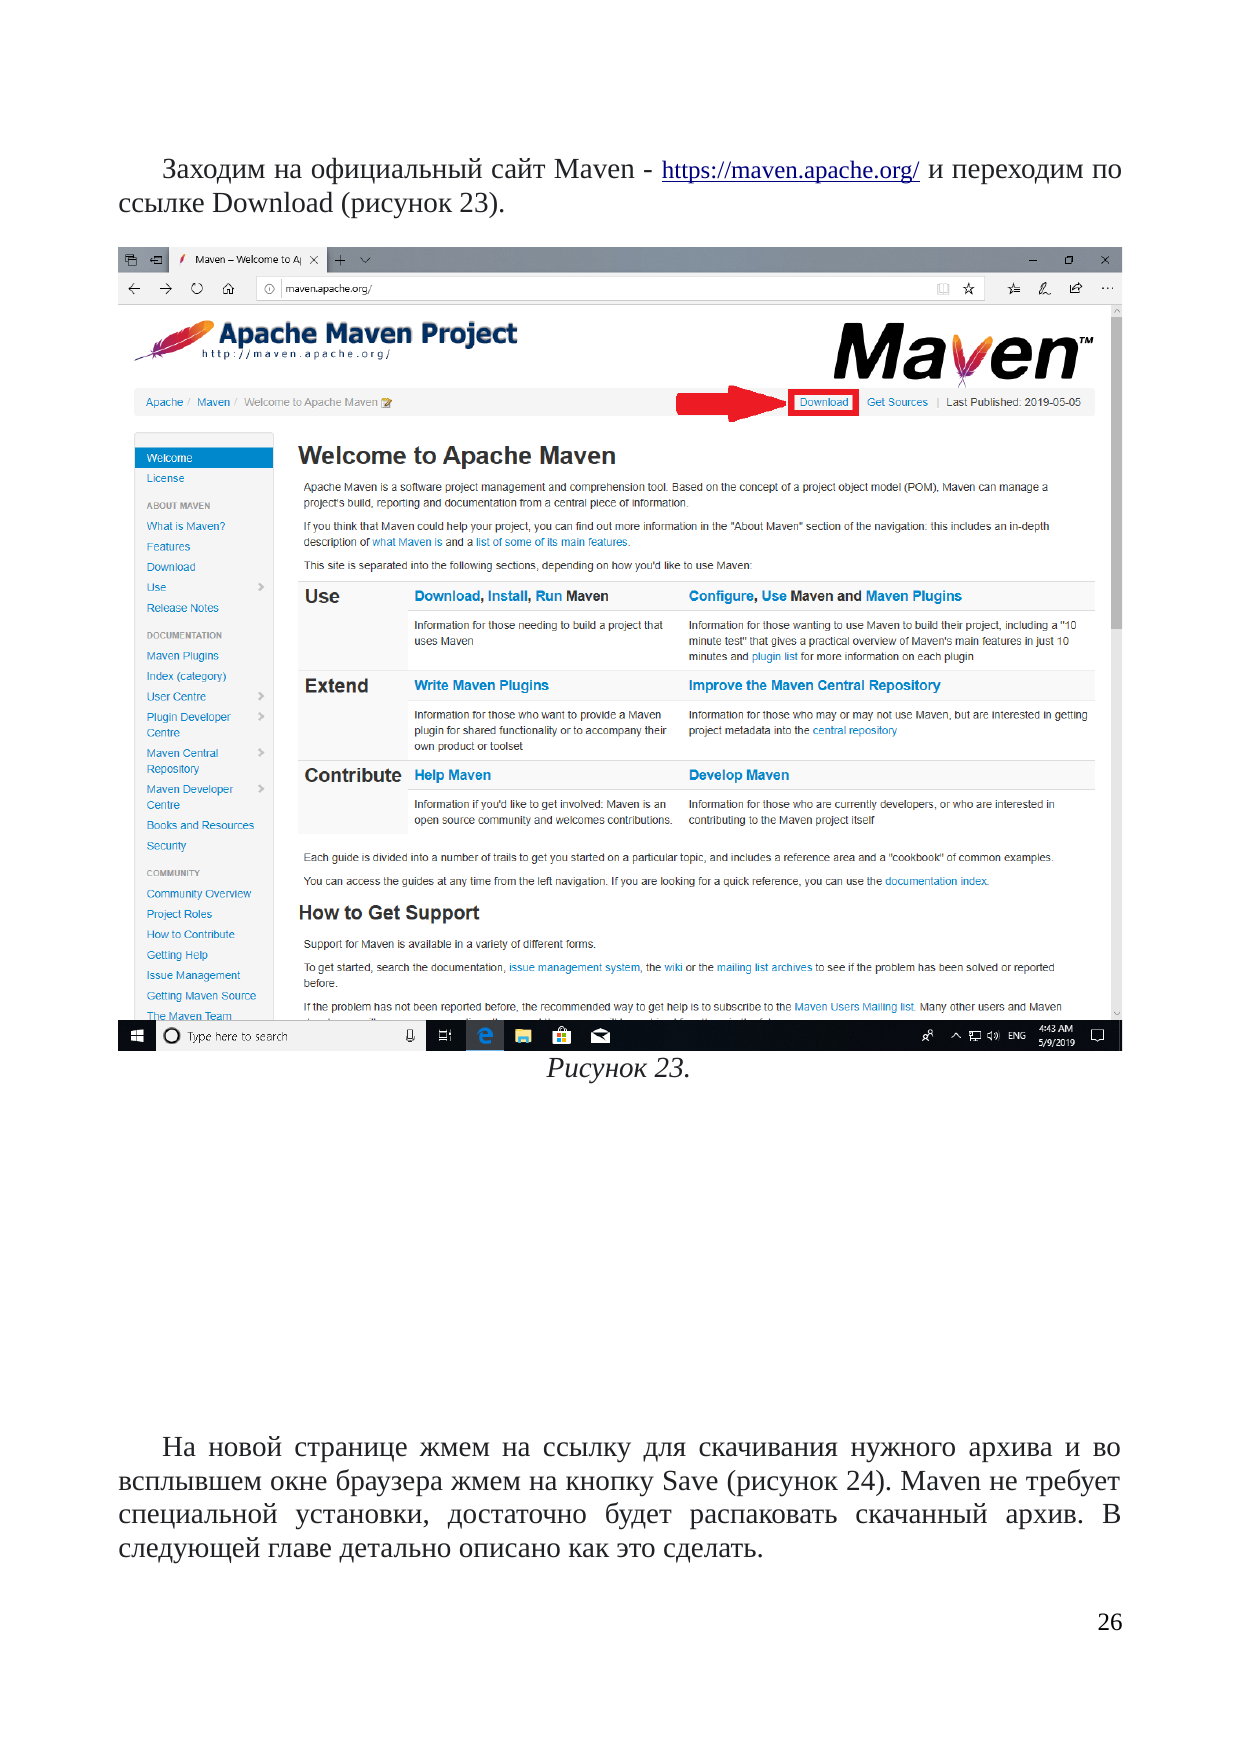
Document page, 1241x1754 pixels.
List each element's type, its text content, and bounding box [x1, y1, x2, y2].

text Заходим на официальный сайт Maven - https://maven.apache.org/ и переходим по ссылке Download (рисунок 23). [118, 152, 1122, 219]
text На новой странице жмем на ссылку для скачивания нужного архива и во всплывшем окне браузера жмем на кнопку Save (рисунок 24). Maven не требует специальной установки, достаточно будет распаковать скачанный архив. В следующей главе детально описано как это сделать. [118, 1429, 1122, 1563]
picture [118, 247, 1123, 1051]
text Рисунок 23. [118, 1051, 1122, 1084]
